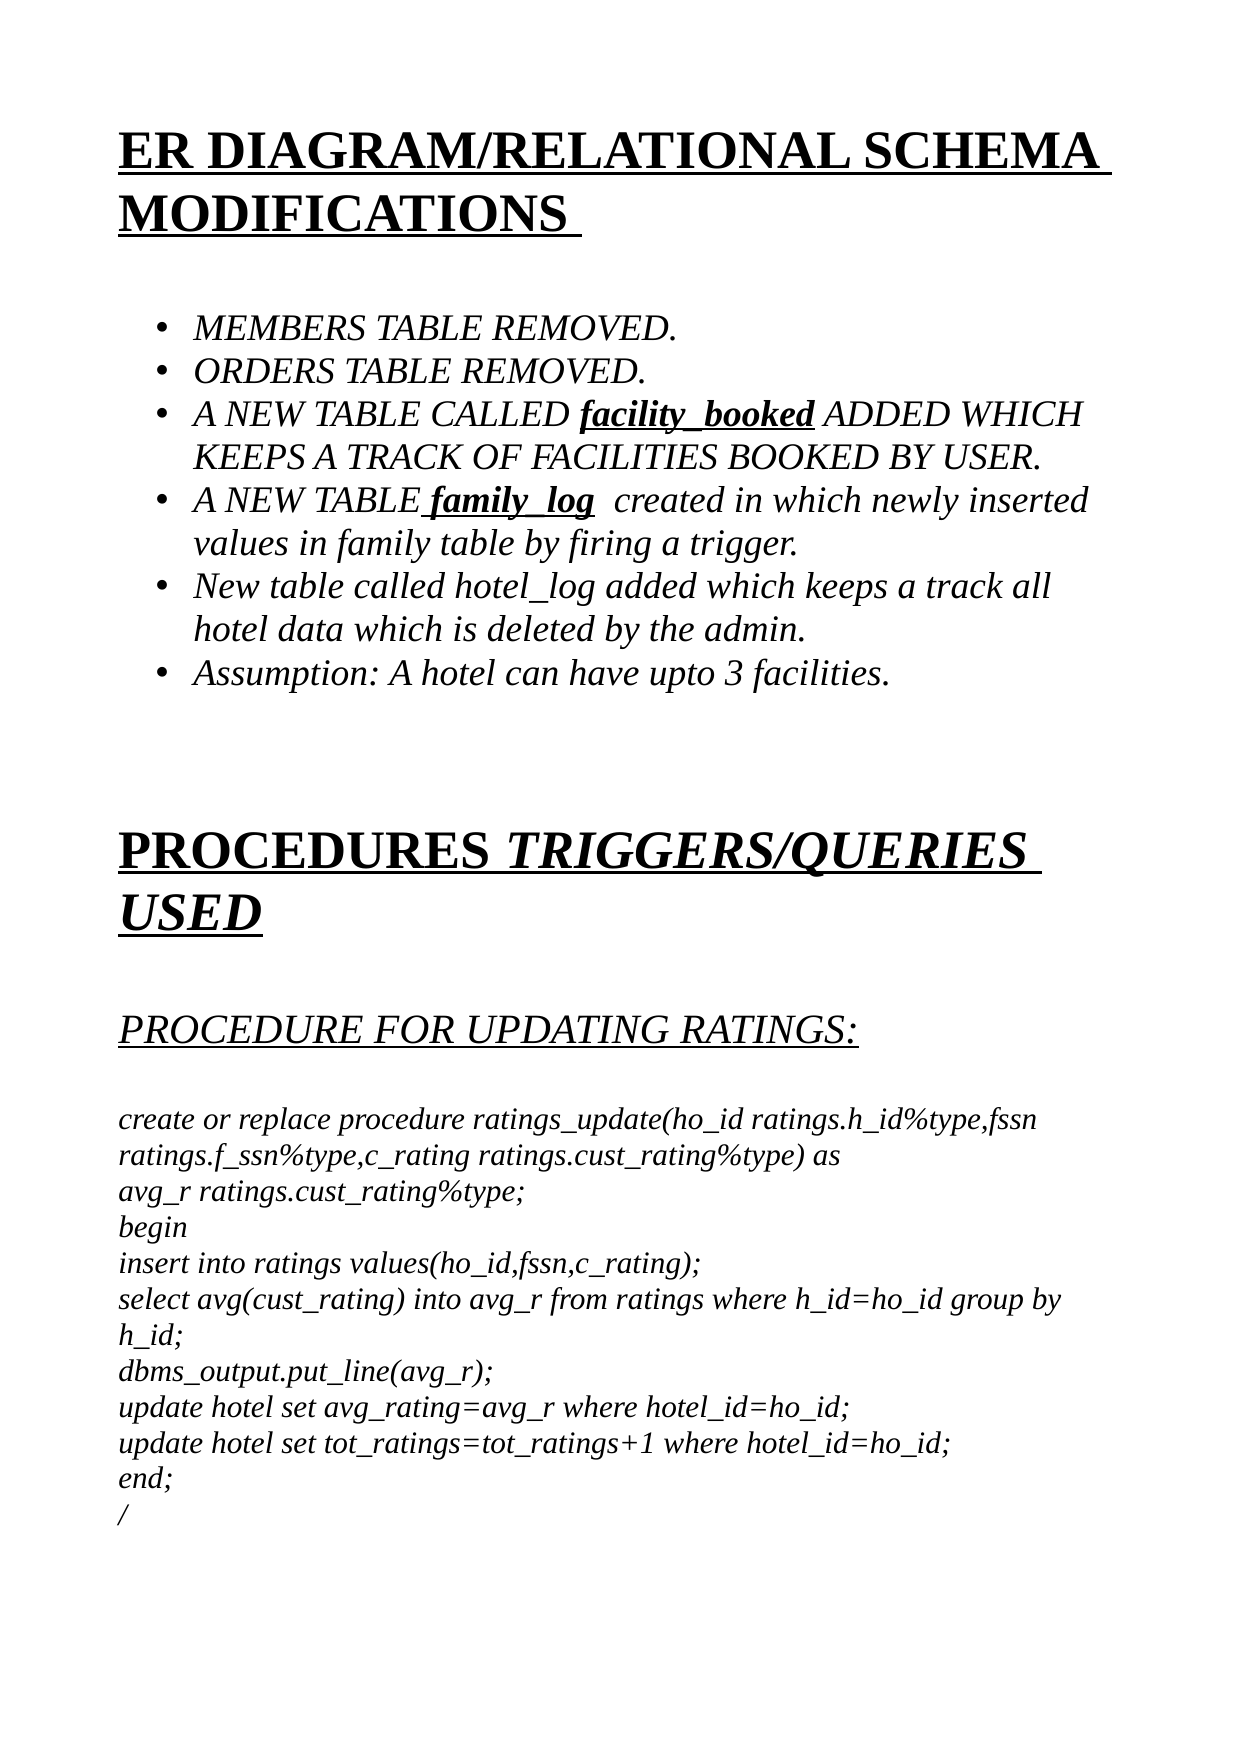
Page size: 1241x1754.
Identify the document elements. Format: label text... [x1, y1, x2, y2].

list ORDERS TABLE REMOVED. [156, 348, 1122, 391]
text PROCEDURE FOR UPDATING RATINGS: [118, 1004, 1122, 1052]
text select avg(cust_rating) into avg_r from ratings where h_id=ho_id group by h_id; [118, 1280, 1122, 1352]
text insert into ratings values(ho_id,fssn,c_rating); [118, 1244, 1122, 1280]
text dbms_output.put_line(avg_r); [118, 1352, 1122, 1388]
list A NEW TABLE CALLED facility_booked ADDED WHICH KEEPS A TRACK OF FACILITIES BOOKED BY USER. [156, 391, 1122, 477]
text create or replace procedure ratings_update(ho_id ratings.h_id%type,fssn ratings.f_ssn%type,c_rating ratings.cust_rating%type) as [118, 1100, 1122, 1172]
list Assumption: A hotel can have upto 3 facilities. [156, 650, 1122, 693]
text update hotel set tot_ratings=tot_ratings+1 where hotel_id=ho_id; [118, 1424, 1122, 1460]
text PROCEDURES TRIGGERS/QUERIES USED [118, 818, 1122, 942]
list MEMBERS TABLE REMOVED. [156, 305, 1122, 348]
text ER DIAGRAM/RELATIONAL SCHEMA MODIFICATIONS [118, 118, 1122, 243]
text / [118, 1496, 1122, 1532]
text begin [118, 1208, 1122, 1244]
text update hotel set avg_rating=avg_r where hotel_id=ho_id; [118, 1388, 1122, 1424]
list A NEW TABLE family_log created in which newly inserted values in family table by firing a trigger. [156, 477, 1122, 564]
text avg_r ratings.cust_rating%type; [118, 1172, 1122, 1208]
text end; [118, 1460, 1122, 1496]
list New table called hotel_log added which keeps a track all hotel data which is deleted by the admin. [156, 564, 1122, 650]
